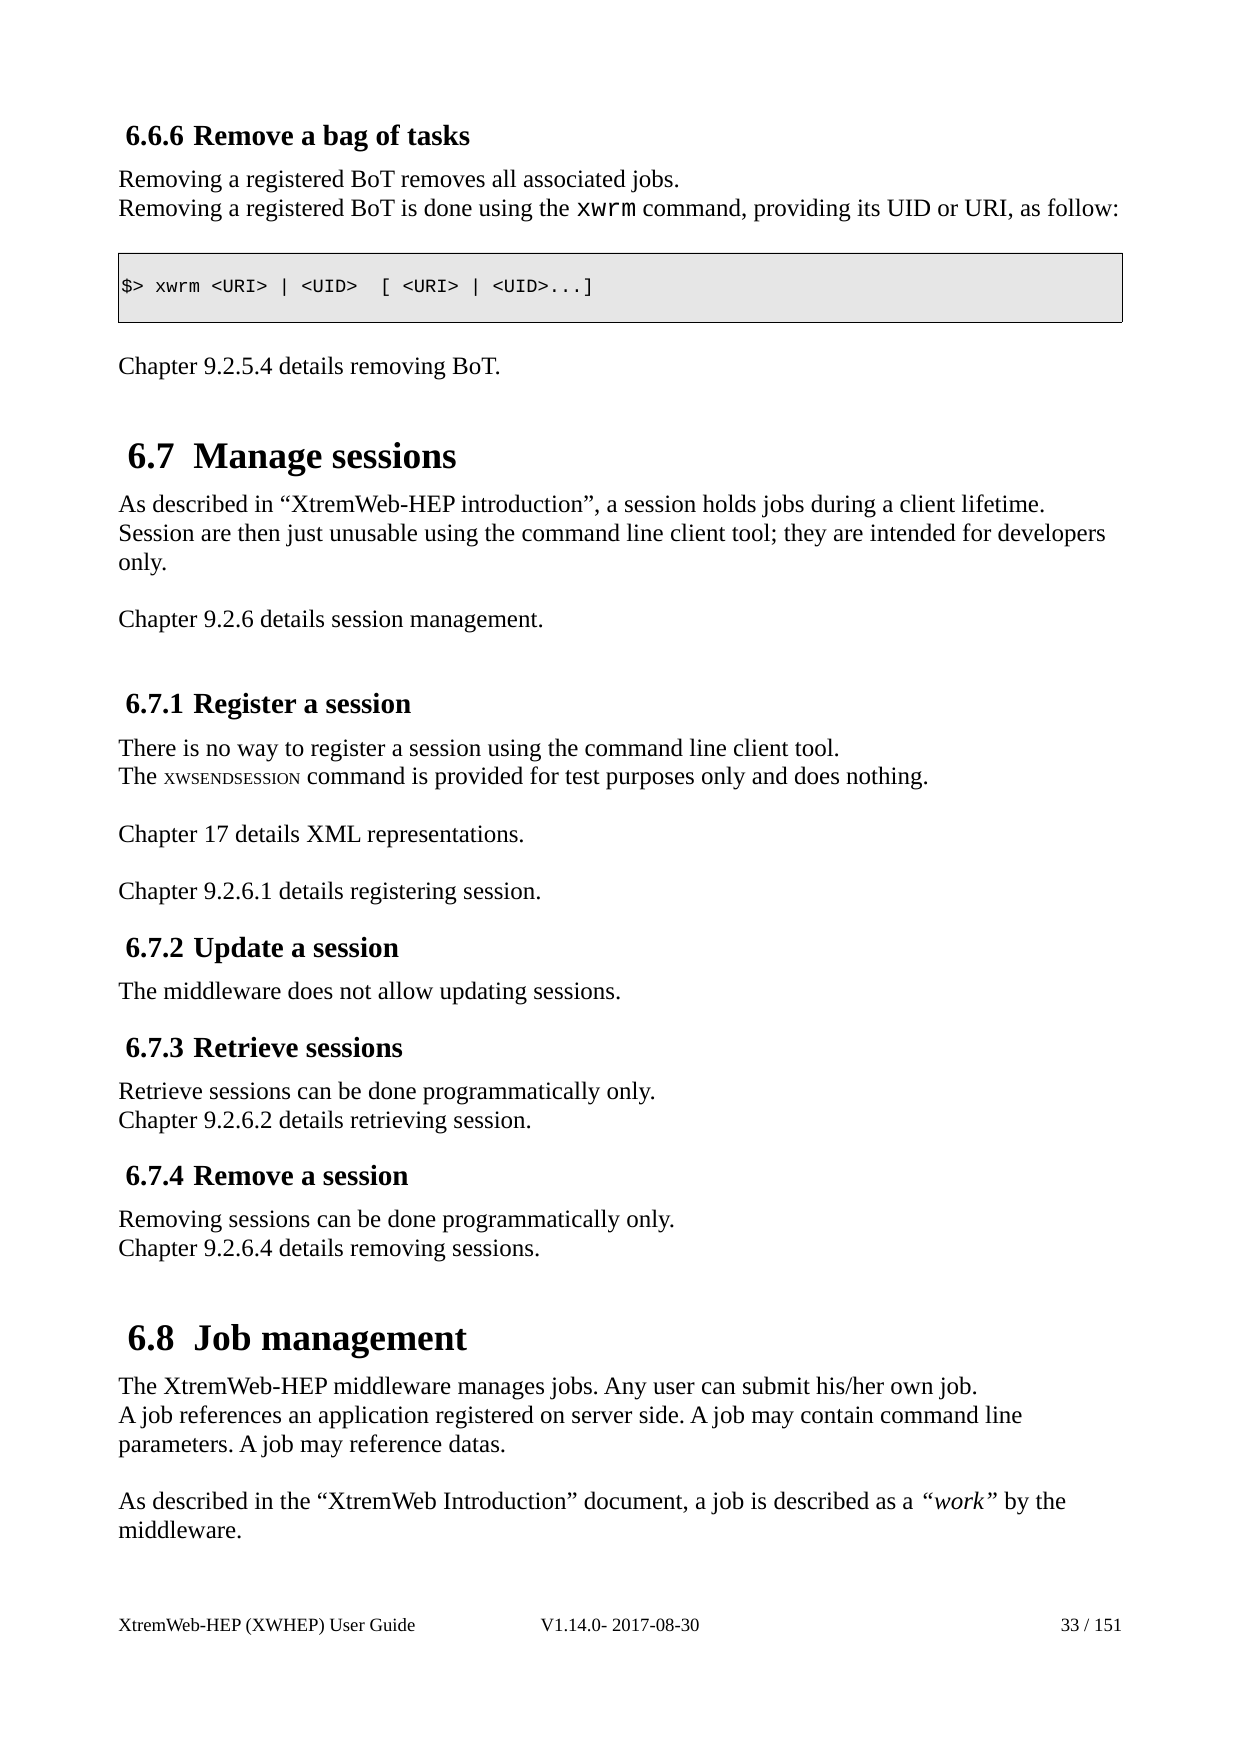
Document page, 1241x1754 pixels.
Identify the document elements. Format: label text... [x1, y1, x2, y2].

text Session are then just unusable using the command line client tool; they are intended for developers only. [118, 518, 1122, 575]
text The middleware does not allow updating sessions. [118, 976, 1122, 1005]
text Chapter 9.2.6.2 details retrieving session. [118, 1105, 1122, 1133]
text A job references an application registered on server side. A job may contain command line parameters. A job may reference datas. [118, 1400, 1122, 1458]
subtitle Remove a bag of tasks [118, 118, 1122, 152]
text The xwsendsession command is provided for test purposes only and does nothing. [118, 761, 1122, 790]
text As described in “XtremWeb-HEP introduction”, a session holds jobs during a client lifetime. [118, 489, 1122, 518]
subtitle Register a session [118, 687, 1122, 720]
text Chapter 17 details XML representations. [118, 819, 1122, 848]
text Chapter 9.2.6.4 details removing sessions. [118, 1233, 1122, 1262]
text Removing sessions can be done programmatically only. [118, 1204, 1122, 1233]
text There is no way to register a session using the command line client tool. [118, 733, 1122, 761]
subtitle Manage sessions [118, 433, 1122, 477]
text The XtremWeb-HEP middleware manages jobs. Any user can submit his/her own job. [118, 1371, 1122, 1400]
subtitle Job management [118, 1316, 1122, 1359]
subtitle Update a session [118, 930, 1122, 964]
text As described in the “XtremWeb Introduction” document, a job is described as a “work” by the middleware. [118, 1486, 1122, 1544]
subtitle Retrieve sessions [118, 1030, 1122, 1063]
text Chapter 9.2.6.1 details registering session. [118, 876, 1122, 905]
text Retrieve sessions can be done programmatically only. [118, 1076, 1122, 1105]
text Removing a registered BoT removes all associated jobs. [118, 164, 1122, 193]
text Chapter 9.2.5.4 details removing BoT. [118, 351, 1122, 380]
text Removing a registered BoT is done using the xwrm command, providing its UID or URI, as follow: [118, 193, 1122, 224]
text Chapter 9.2.6 details session management. [118, 604, 1122, 633]
subtitle Remove a session [118, 1158, 1122, 1192]
text $> xwrm <URI> | <UID> [ <URI> | <UID>...] [119, 274, 1122, 295]
